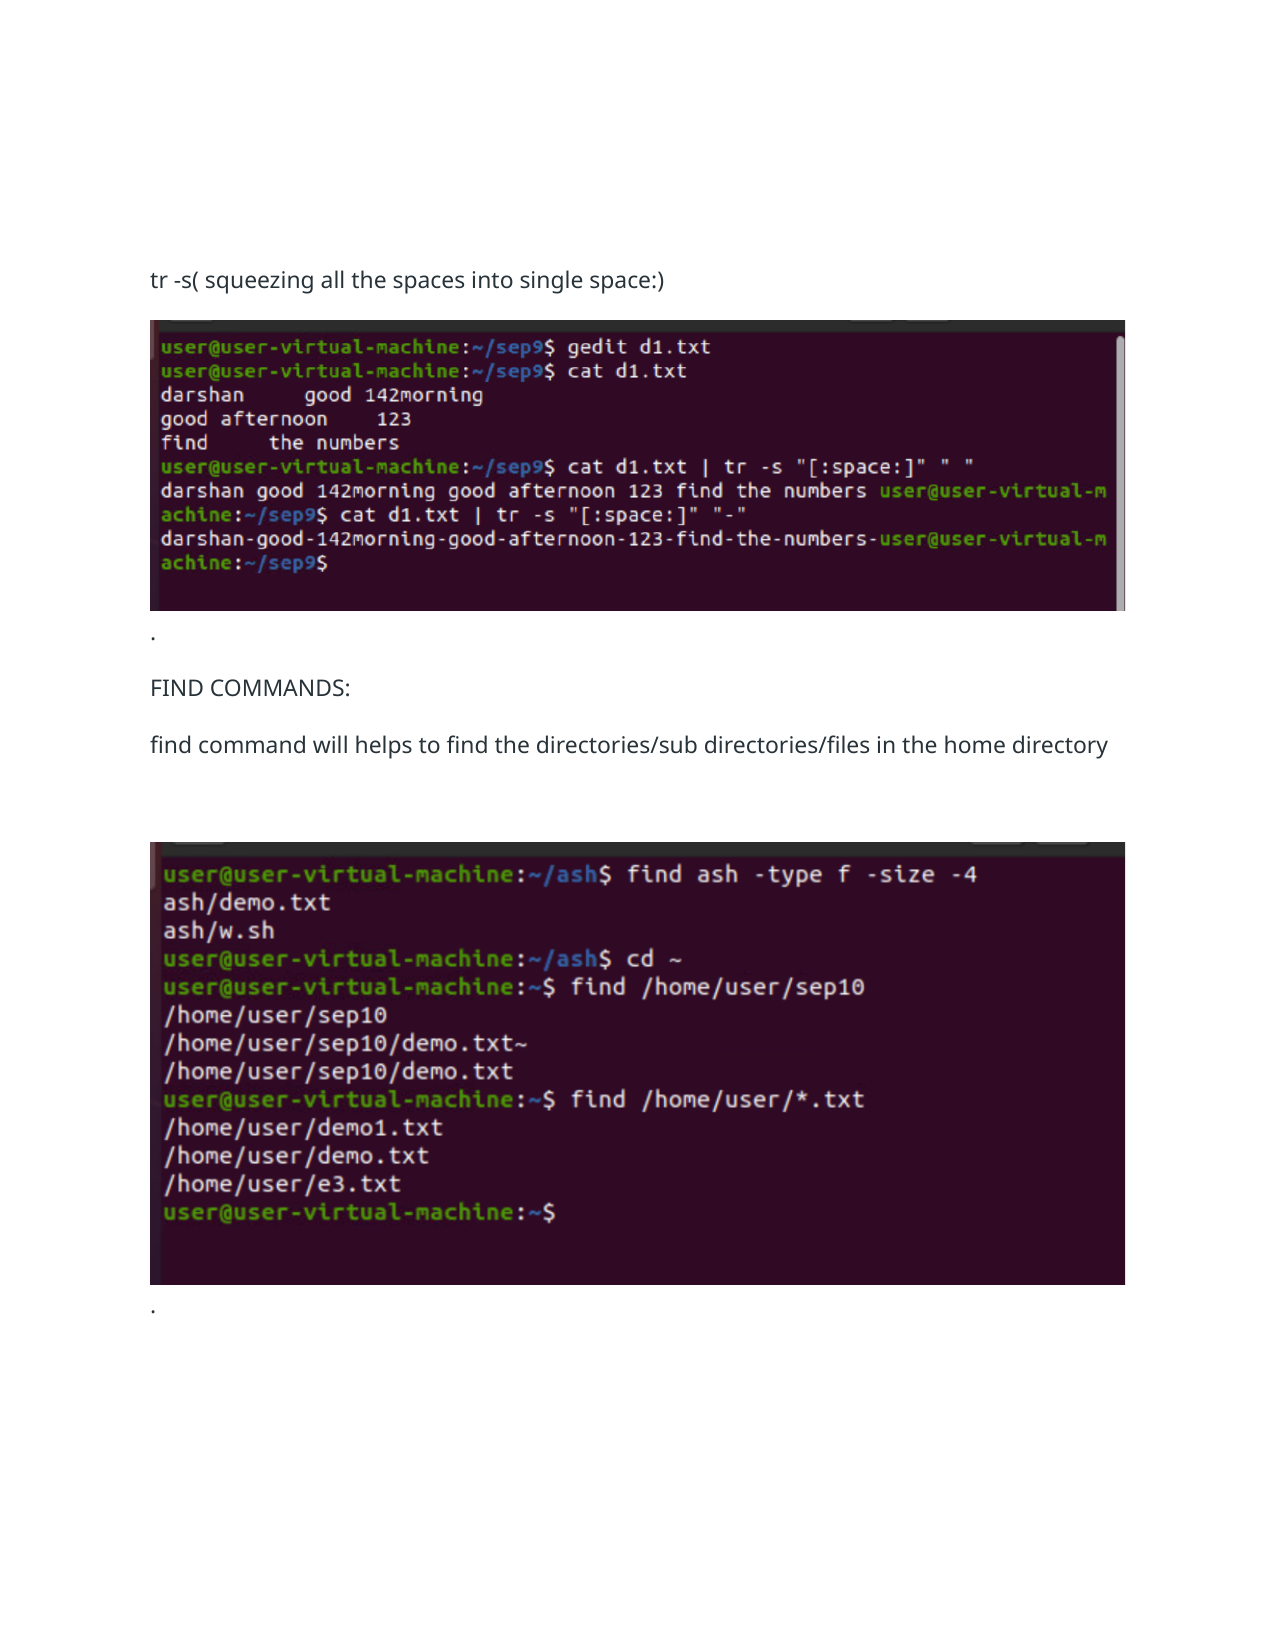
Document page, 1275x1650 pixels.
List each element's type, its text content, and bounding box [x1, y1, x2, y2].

picture [150, 320, 1125, 611]
text FIND COMMANDS: [150, 672, 1125, 704]
text . [150, 611, 1125, 647]
picture [150, 842, 1125, 1285]
text find command will helps to find the directories/sub directories/files in the home directory [150, 729, 1125, 760]
text tr -s( squeezing all the spaces into single space:) [150, 263, 1125, 295]
text . [150, 1285, 1125, 1320]
